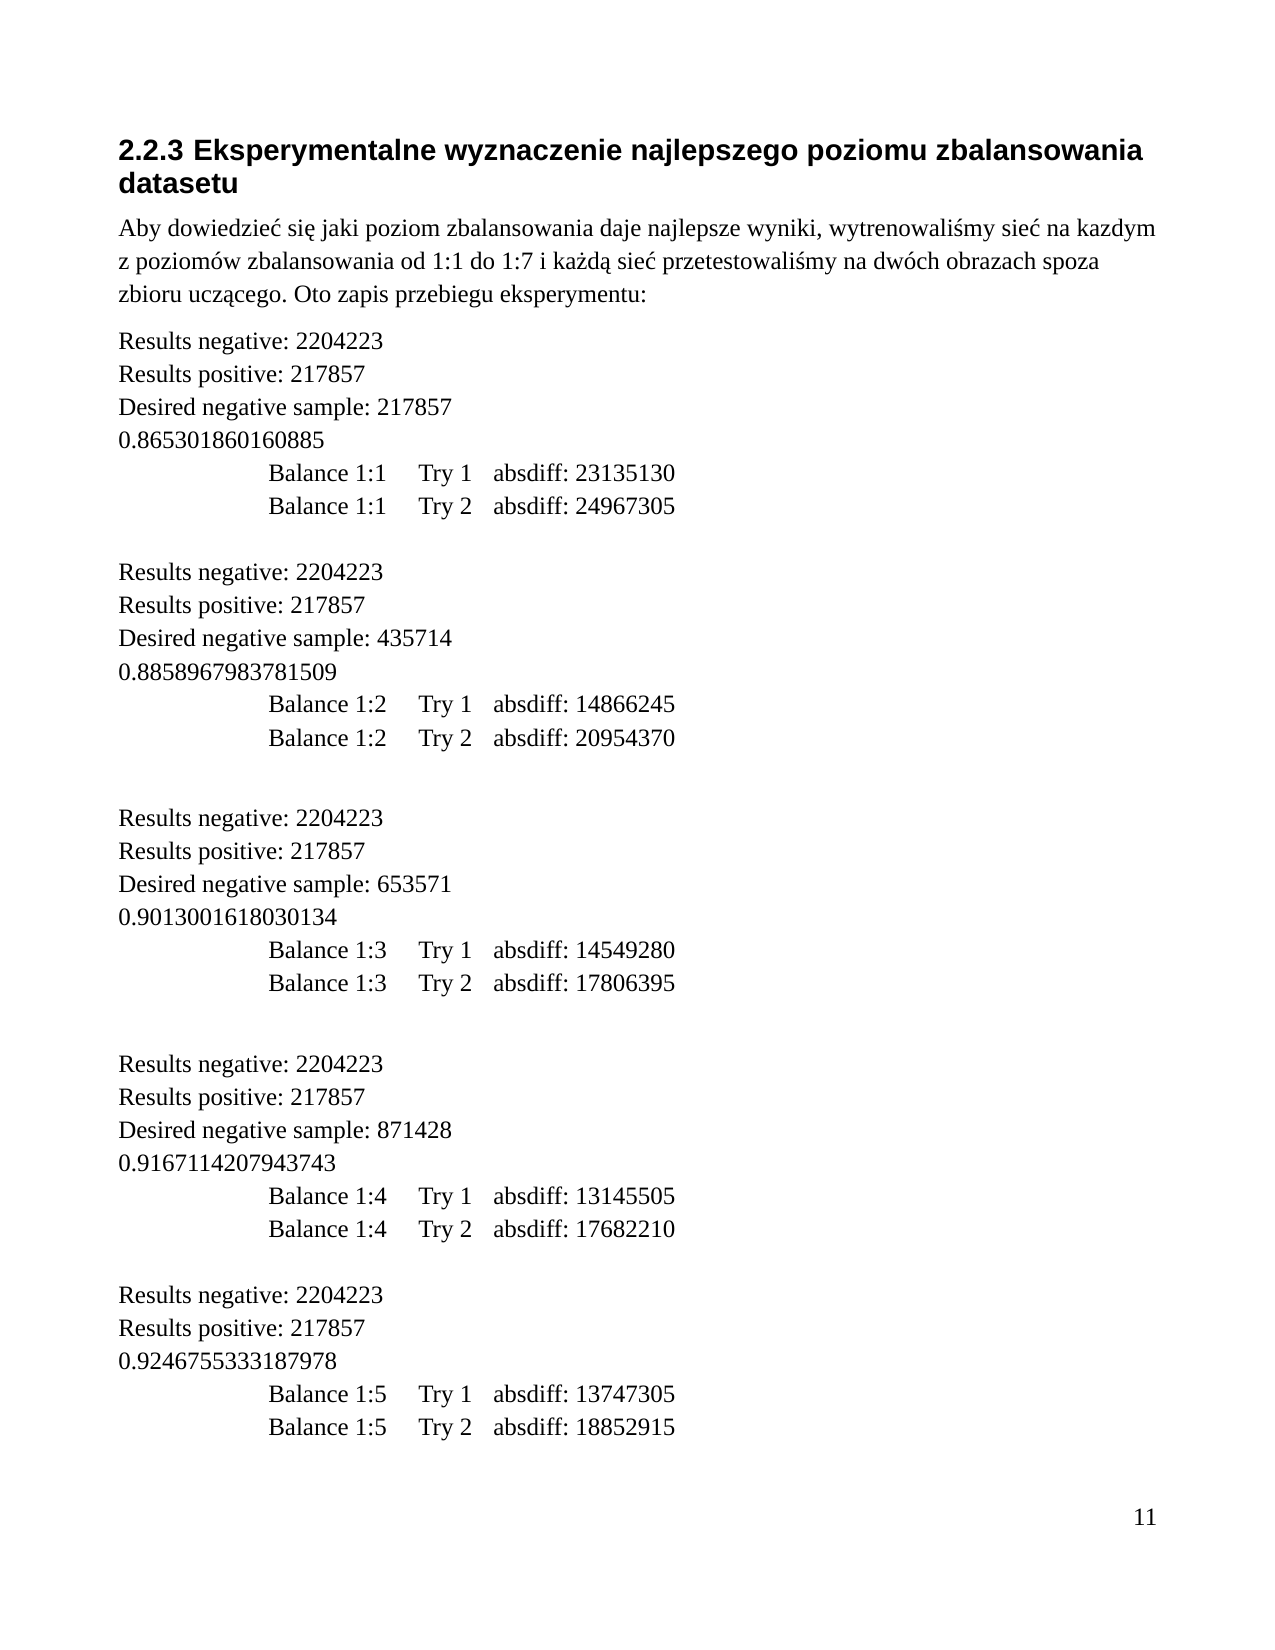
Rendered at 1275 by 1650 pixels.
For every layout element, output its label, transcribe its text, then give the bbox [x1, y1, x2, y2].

text Results negative: 2204223 Results positive: 217857 Desired negative sample: 217857 0.865301860160885 Balance 1:1 Try 1 absdiff: 23135130 Balance 1:1 Try 2 absdiff: 24967305 Results negative: 2204223 Results positive: 217857 Desired negative sample: 435714 0.8858967983781509 Balance 1:2 Try 1 absdiff: 14866245 Balance 1:2 Try 2 absdiff: 20954370 [118, 326, 1157, 751]
text Results negative: 2204223 Results positive: 217857 Desired negative sample: 871428 0.9167114207943743 Balance 1:4 Try 1 absdiff: 13145505 Balance 1:4 Try 2 absdiff: 17682210 Results negative: 2204223 Results positive: 217857 0.9246755333187978 Balance 1:5 Try 1 absdiff: 13747305 Balance 1:5 Try 2 absdiff: 18852915 [118, 1016, 1157, 1441]
text Aby dowiedzieć się jaki poziom zbalansowania daje najlepsze wyniki, wytrenowaliśmy sieć na kazdym z poziomów zbalansowania od 1:1 do 1:7 i każdą sieć przetestowaliśmy na dwóch obrazach spoza zbioru uczącego. Oto zapis przebiegu eksperymentu: [118, 213, 1157, 307]
text Results negative: 2204223 Results positive: 217857 Desired negative sample: 653571 0.9013001618030134 Balance 1:3 Try 1 absdiff: 14549280 Balance 1:3 Try 2 absdiff: 17806395 [118, 770, 1157, 997]
subtitle Eksperymentalne wyznaczenie najlepszego poziomu zbalansowania datasetu [118, 133, 1157, 200]
